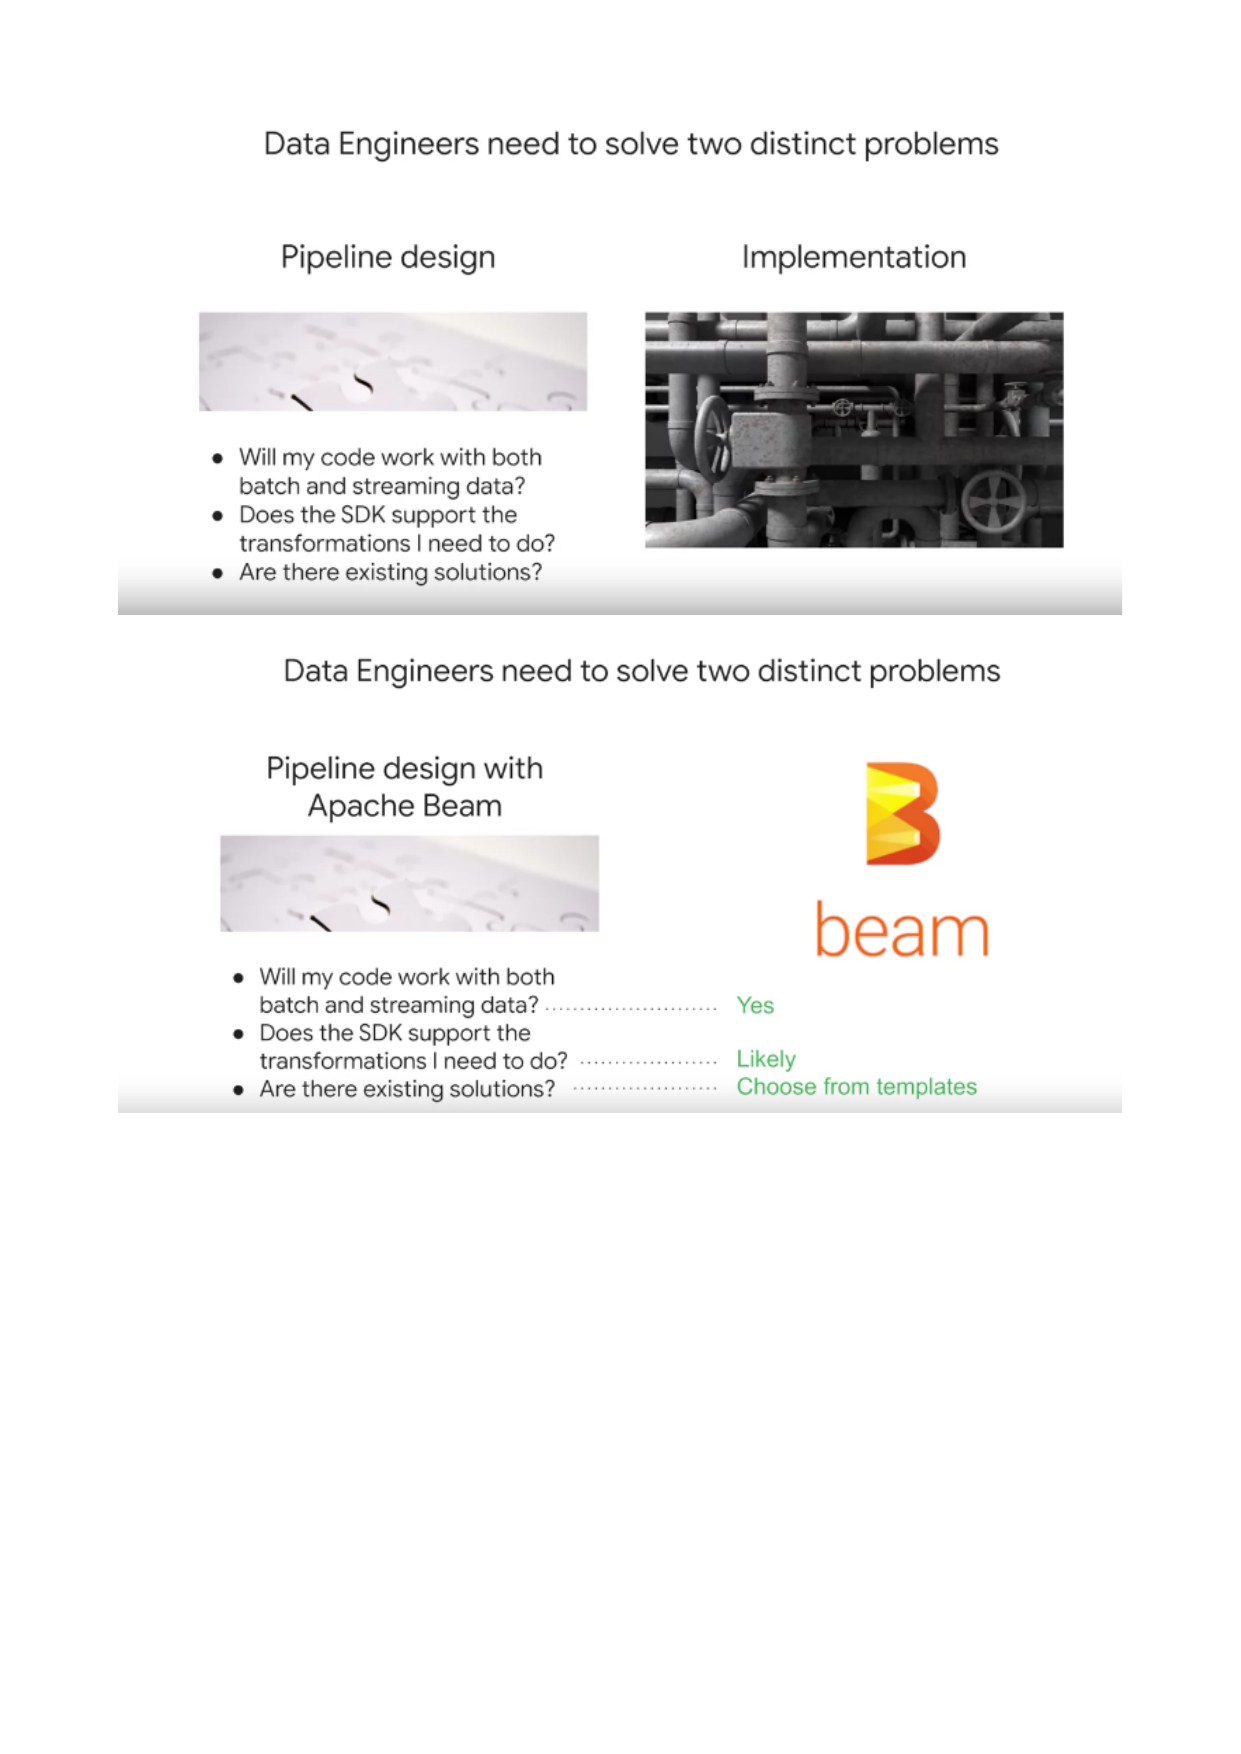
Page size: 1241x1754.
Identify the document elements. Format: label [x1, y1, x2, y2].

picture [118, 643, 1123, 1113]
picture [118, 118, 1123, 615]
